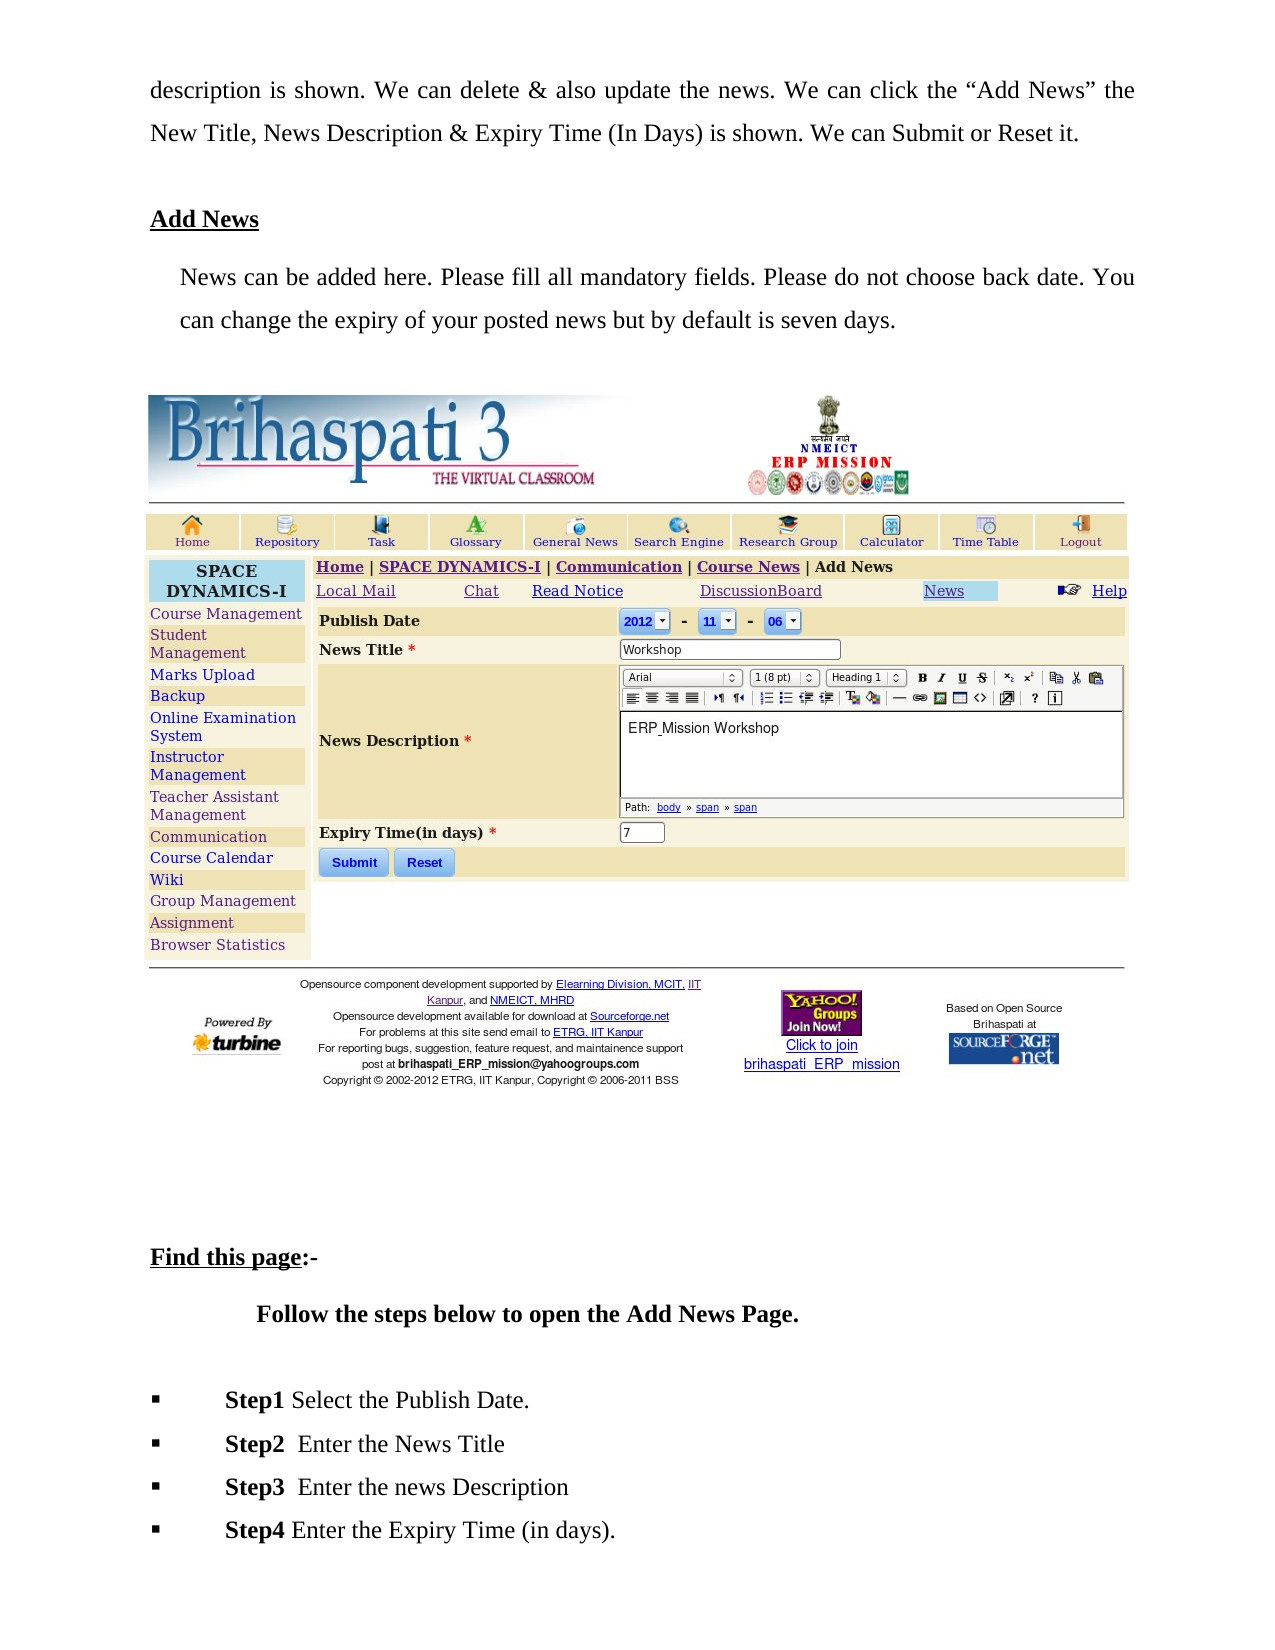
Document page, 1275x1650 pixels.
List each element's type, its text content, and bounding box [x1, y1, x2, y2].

list Step3 Enter the news Description [150, 1472, 1136, 1501]
text Find this page:- [150, 1242, 1125, 1271]
text Add News [150, 204, 1136, 233]
list Step2 Enter the News Title [150, 1429, 1136, 1457]
text News can be added here. Please fill all mandatory fields. Please do not choose back date. You can change the expiry of your posted news but by default is seven days. [150, 262, 1136, 334]
text description is shown. We can delete & also update the news. We can click the “Add News” the New Title, News Description & Expiry Time (In Days) is shown. We can Submit or Reset it. [150, 75, 1136, 147]
text Follow the steps below to open the Add News Page. [150, 1299, 1136, 1328]
picture [144, 391, 1131, 1099]
list Step1 Select the Publish Date. [150, 1386, 1136, 1414]
list Step4 Enter the Expiry Time (in days). [150, 1515, 1136, 1544]
